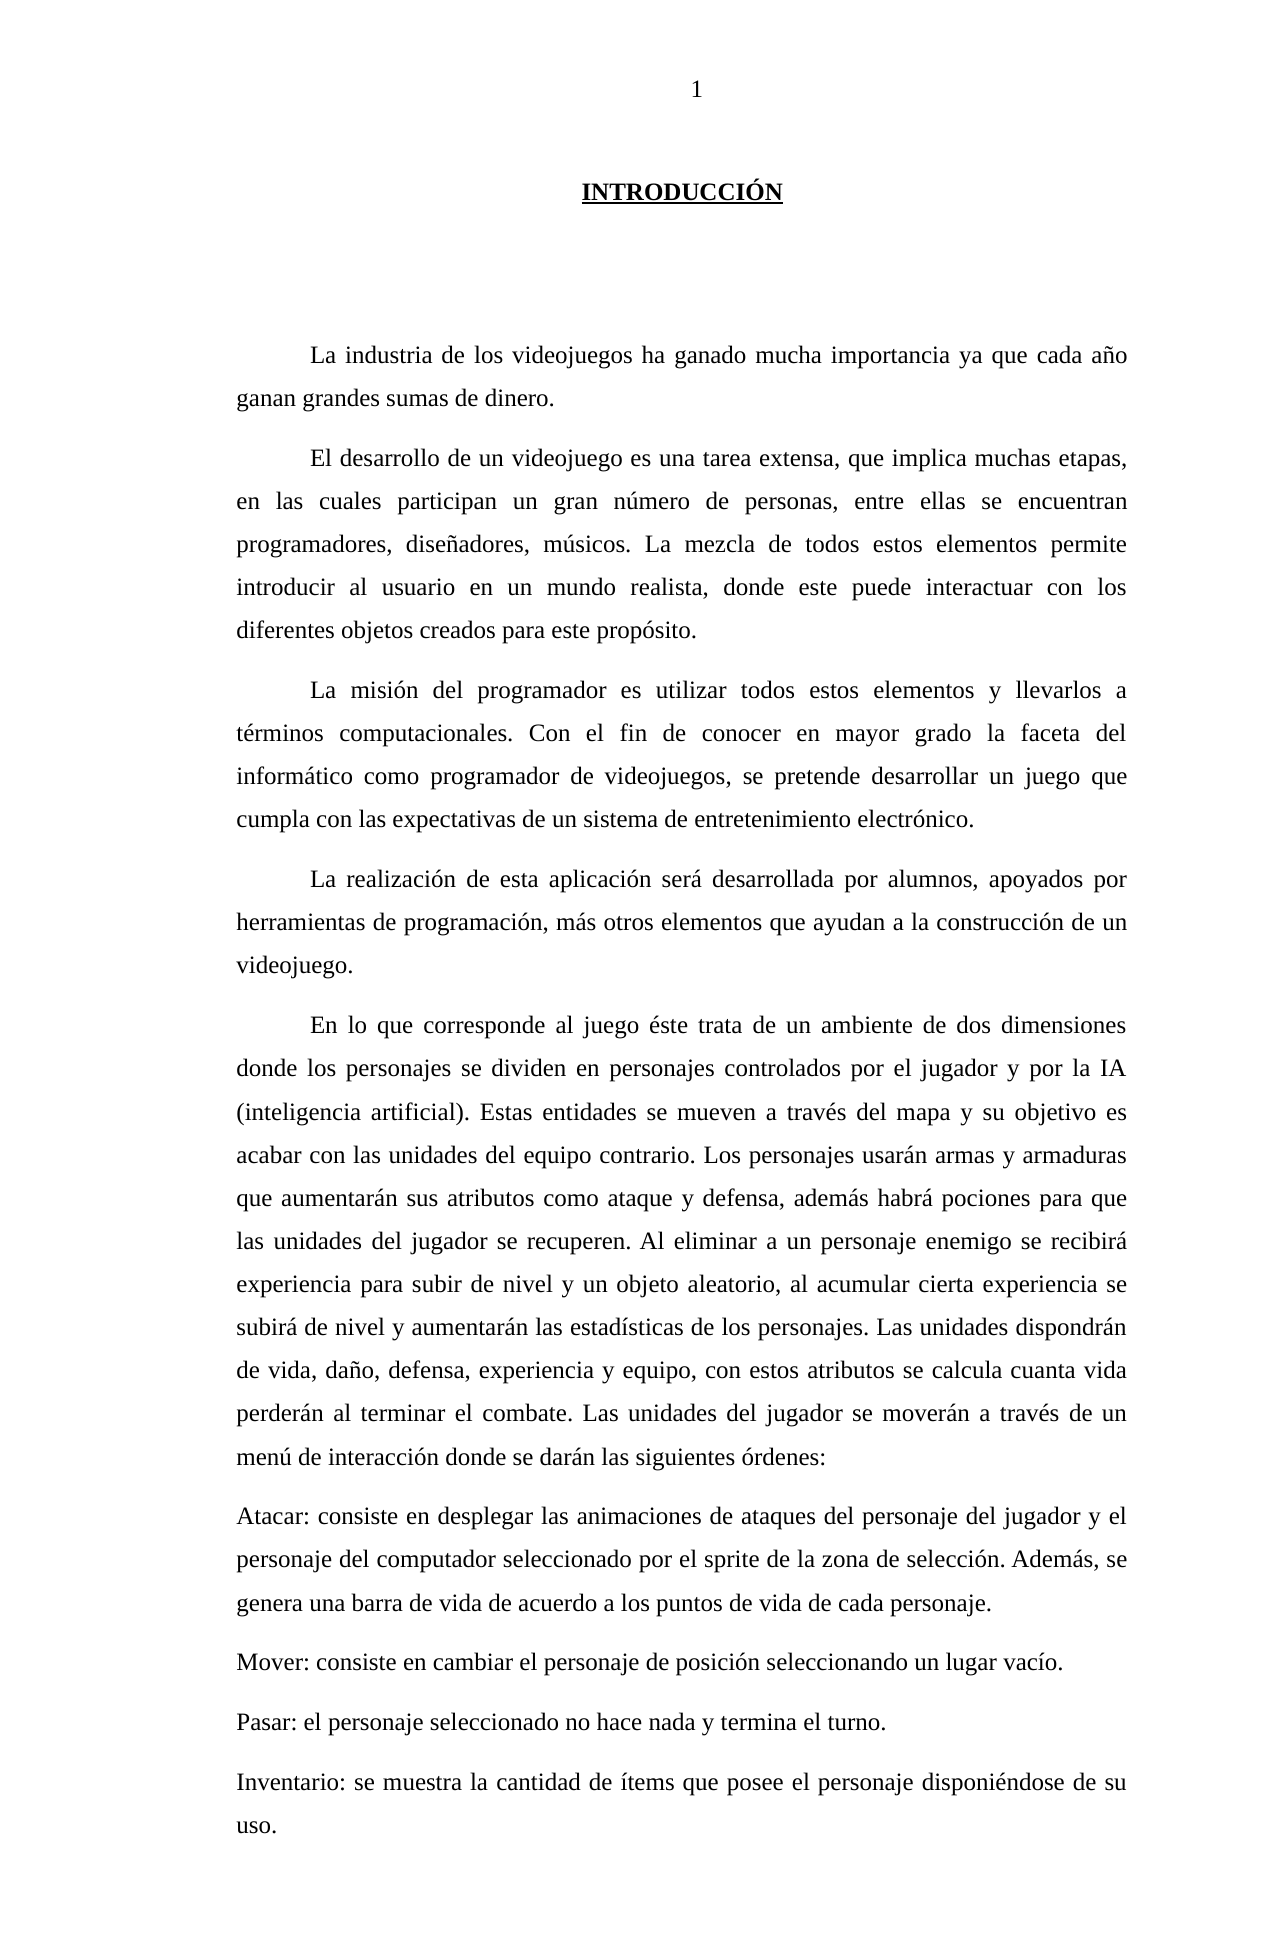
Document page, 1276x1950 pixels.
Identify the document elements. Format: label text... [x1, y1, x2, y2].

text En lo que corresponde al juego éste trata de un ambiente de dos dimensiones donde los personajes se dividen en personajes controlados por el jugador y por la IA (inteligencia artificial). Estas entidades se mueven a través del mapa y su objetivo es acabar con las unidades del equipo contrario. Los personajes usarán armas y armaduras que aumentarán sus atributos como ataque y defensa, además habrá pociones para que las unidades del jugador se recuperen. Al eliminar a un personaje enemigo se recibirá experiencia para subir de nivel y un objeto aleatorio, al acumular cierta experiencia se subirá de nivel y aumentarán las estadísticas de los personajes. Las unidades dispondrán de vida, daño, defensa, experiencia y equipo, con estos atributos se calcula cuanta vida perderán al terminar el combate. Las unidades del jugador se moverán a través de un menú de interacción donde se darán las siguientes órdenes: [236, 1010, 1128, 1470]
text Mover: consiste en cambiar el personaje de posición seleccionando un lugar vacío. [236, 1647, 1128, 1676]
text La misión del programador es utilizar todos estos elementos y llevarlos a términos computacionales. Con el fin de conocer en mayor grado la faceta del informático como programador de videojuegos, se pretende desarrollar un juego que cumpla con las expectativas de un sistema de entretenimiento electrónico. [236, 675, 1128, 833]
text Pasar: el personaje seleccionado no hace nada y termina el turno. [236, 1707, 1128, 1736]
subtitle INTRODUCCIÓN [236, 177, 1128, 206]
text La industria de los videojuegos ha ganado mucha importancia ya que cada año ganan grandes sumas de dinero. [236, 340, 1128, 412]
text Atacar: consiste en desplegar las animaciones de ataques del personaje del jugador y el personaje del computador seleccionado por el sprite de la zona de selección. Además, se genera una barra de vida de acuerdo a los puntos de vida de cada personaje. [236, 1501, 1128, 1616]
text La realización de esta aplicación será desarrollada por alumnos, apoyados por herramientas de programación, más otros elementos que ayudan a la construcción de un videojuego. [236, 864, 1128, 979]
text Inventario: se muestra la cantidad de ítems que posee el personaje disponiéndose de su uso. [236, 1767, 1128, 1839]
text El desarrollo de un videojuego es una tarea extensa, que implica muchas etapas, en las cuales participan un gran número de personas, entre ellas se encuentran programadores, diseñadores, músicos. La mezcla de todos estos elementos permite introducir al usuario en un mundo realista, donde este puede interactuar con los diferentes objetos creados para este propósito. [236, 443, 1128, 644]
